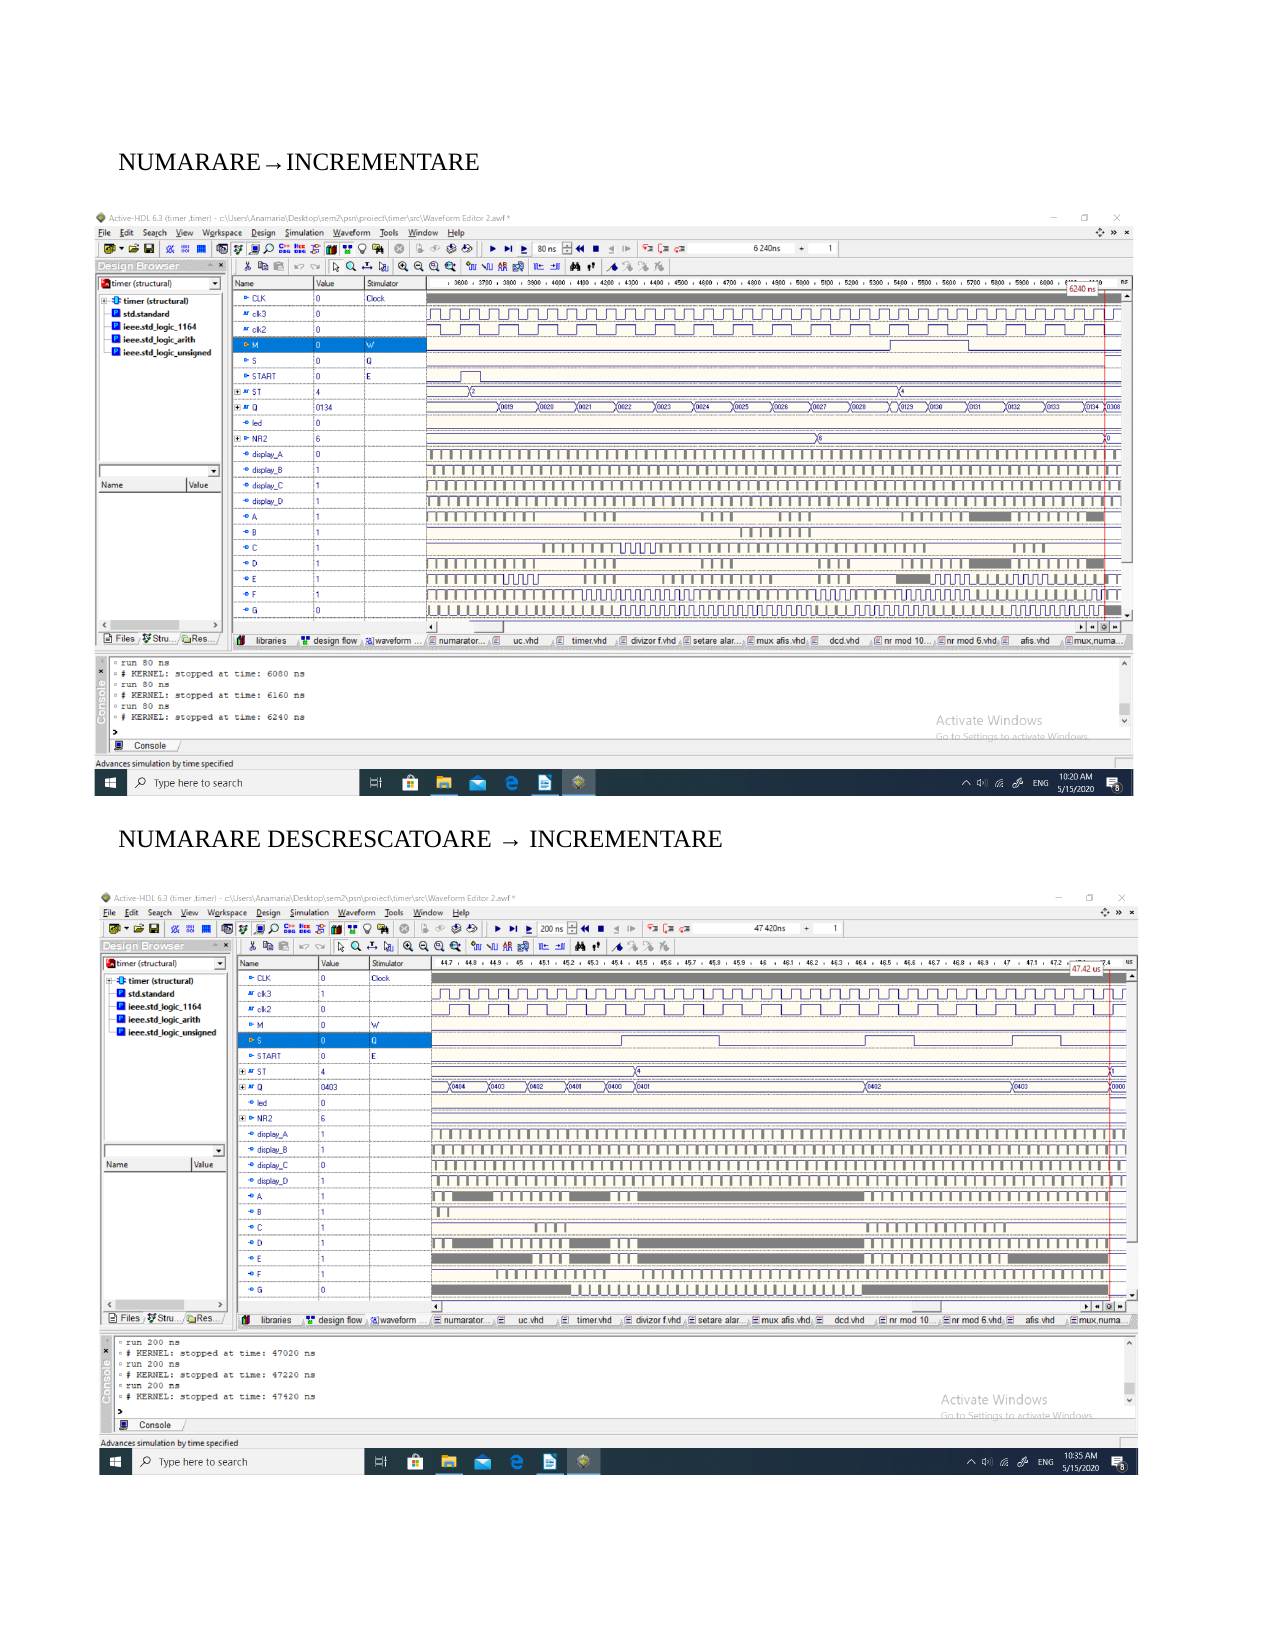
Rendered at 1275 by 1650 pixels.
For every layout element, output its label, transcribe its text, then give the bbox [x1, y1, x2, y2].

picture [99, 890, 1139, 1475]
picture [94, 211, 1134, 796]
text NUMARARE→INCREMENTARE [118, 147, 1157, 176]
text NUMARARE DESCRESCATOARE → INCREMENTARE [118, 824, 1157, 853]
